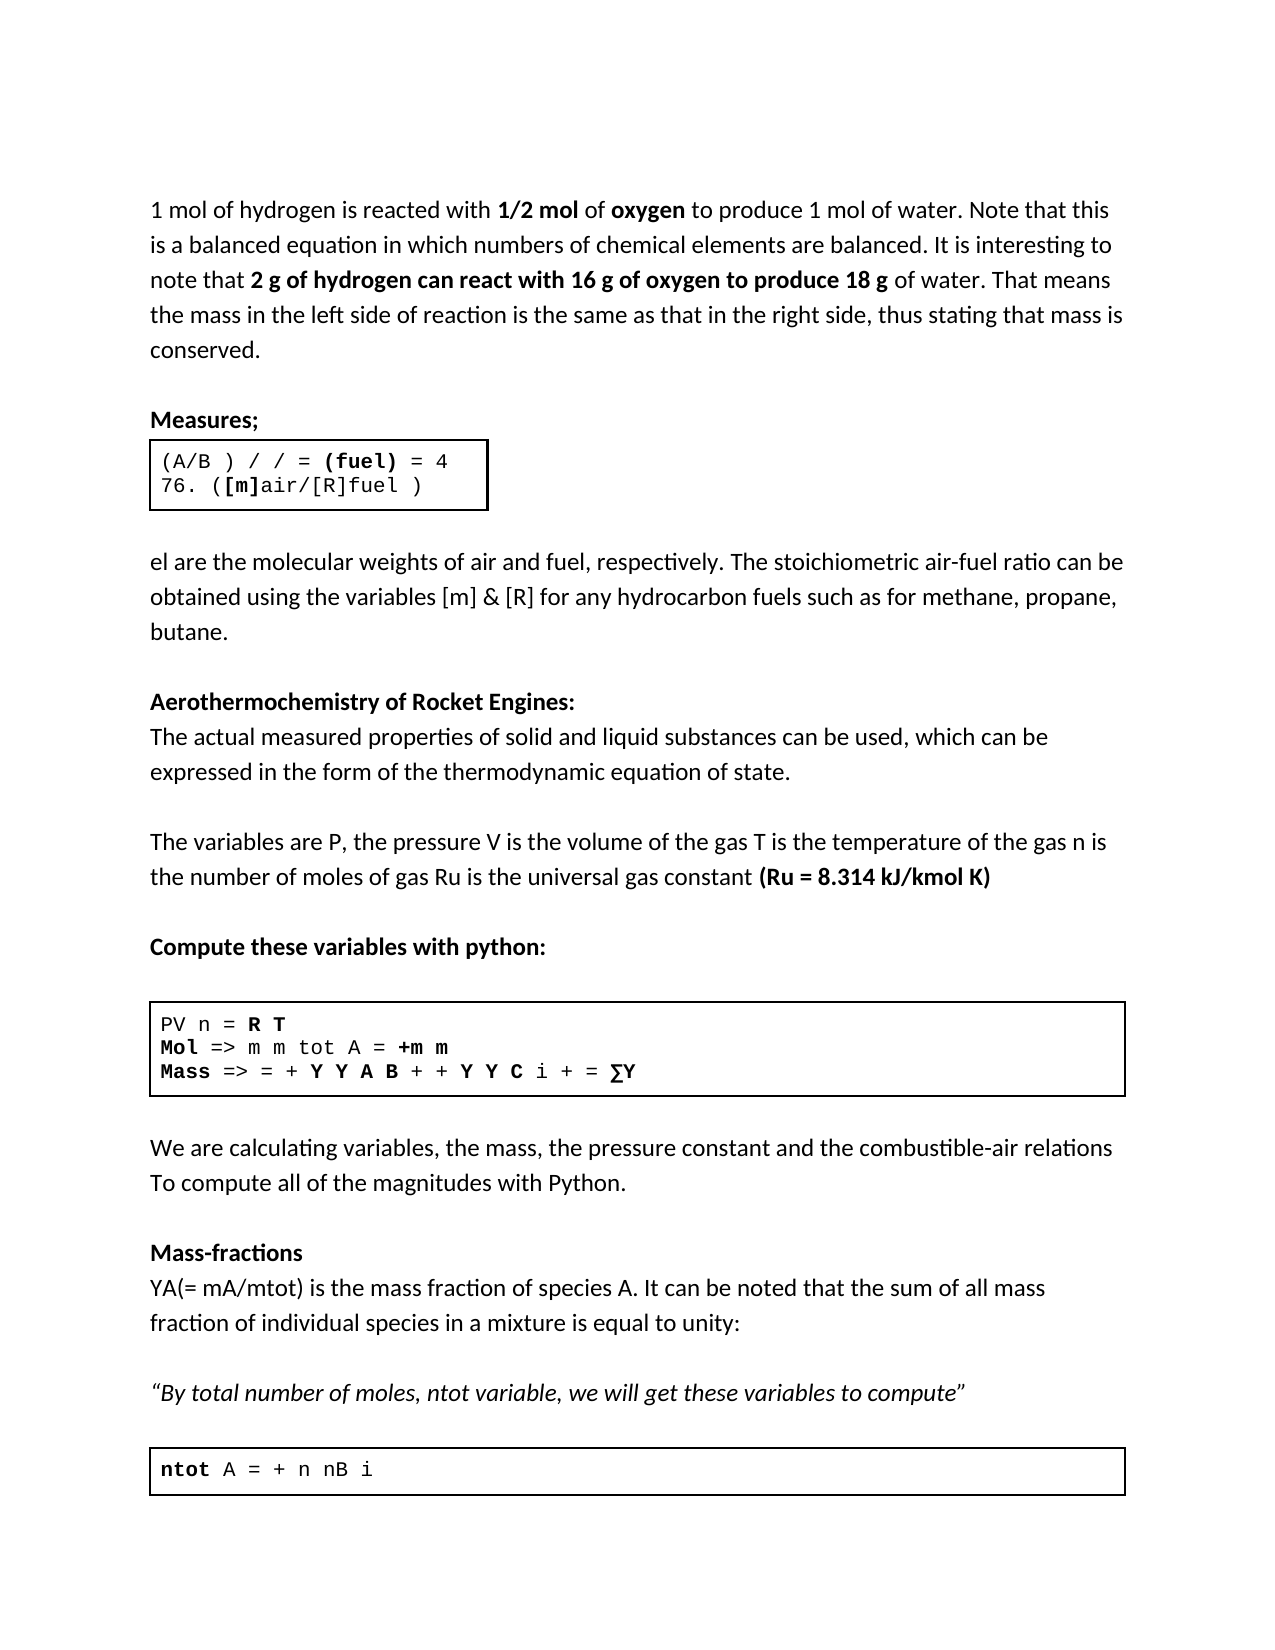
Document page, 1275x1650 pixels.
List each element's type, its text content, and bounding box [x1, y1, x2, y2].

text el are the molecular weights of air and fuel, respectively. The stoichiometric air-fuel ratio can be obtained using the variables [m] & [R] for any hydrocarbon fuels such as for methane, propane, butane. [150, 546, 1125, 647]
text Mass-fractions [150, 1237, 1125, 1267]
table_header (A/B ) / / = (fuel) = 4 76. ([m]air/[R]fuel ) [151, 441, 486, 509]
table_header ntot A = + n nB i [151, 1449, 1124, 1493]
text To compute all of the magnitudes with Python. [150, 1167, 1125, 1197]
text “By total number of moles, ntot variable, we will get these variables to compute” [150, 1377, 1125, 1407]
text YA(= mA/mtot) is the mass fraction of species A. It can be noted that the sum of all mass fraction of individual species in a mixture is equal to unity: [150, 1272, 1125, 1337]
table_header PV n = R T Mol => m m tot A = +m m Mass => = + Y Y A B + + Y Y C i + = ∑Y [151, 1003, 1124, 1095]
text Aerothermochemistry of Rocket Engines: [150, 686, 1125, 717]
text The actual measured properties of solid and liquid substances can be used, which can be expressed in the form of the thermodynamic equation of state. [150, 721, 1125, 787]
text We are calculating variables, the mass, the pressure constant and the combustible-air relations [150, 1132, 1125, 1162]
text Compute these variables with python: [150, 931, 1125, 962]
text The variables are P, the pressure V is the volume of the gas T is the temperature of the gas n is the number of moles of gas Ru is the universal gas constant (Ru = 8.314 kJ/kmol K) [150, 826, 1125, 892]
text 1 mol of hydrogen is reacted with 1/2 mol of oxygen to produce 1 mol of water. Note that this is a balanced equation in which numbers of chemical elements are balanced. It is interesting to note that 2 g of hydrogen can react with 16 g of oxygen to produce 18 g of water. That means the mass in the left side of reaction is the same as that in the right side, thus stating that mass is conserved. [150, 194, 1125, 364]
text Measures; [150, 404, 1125, 434]
